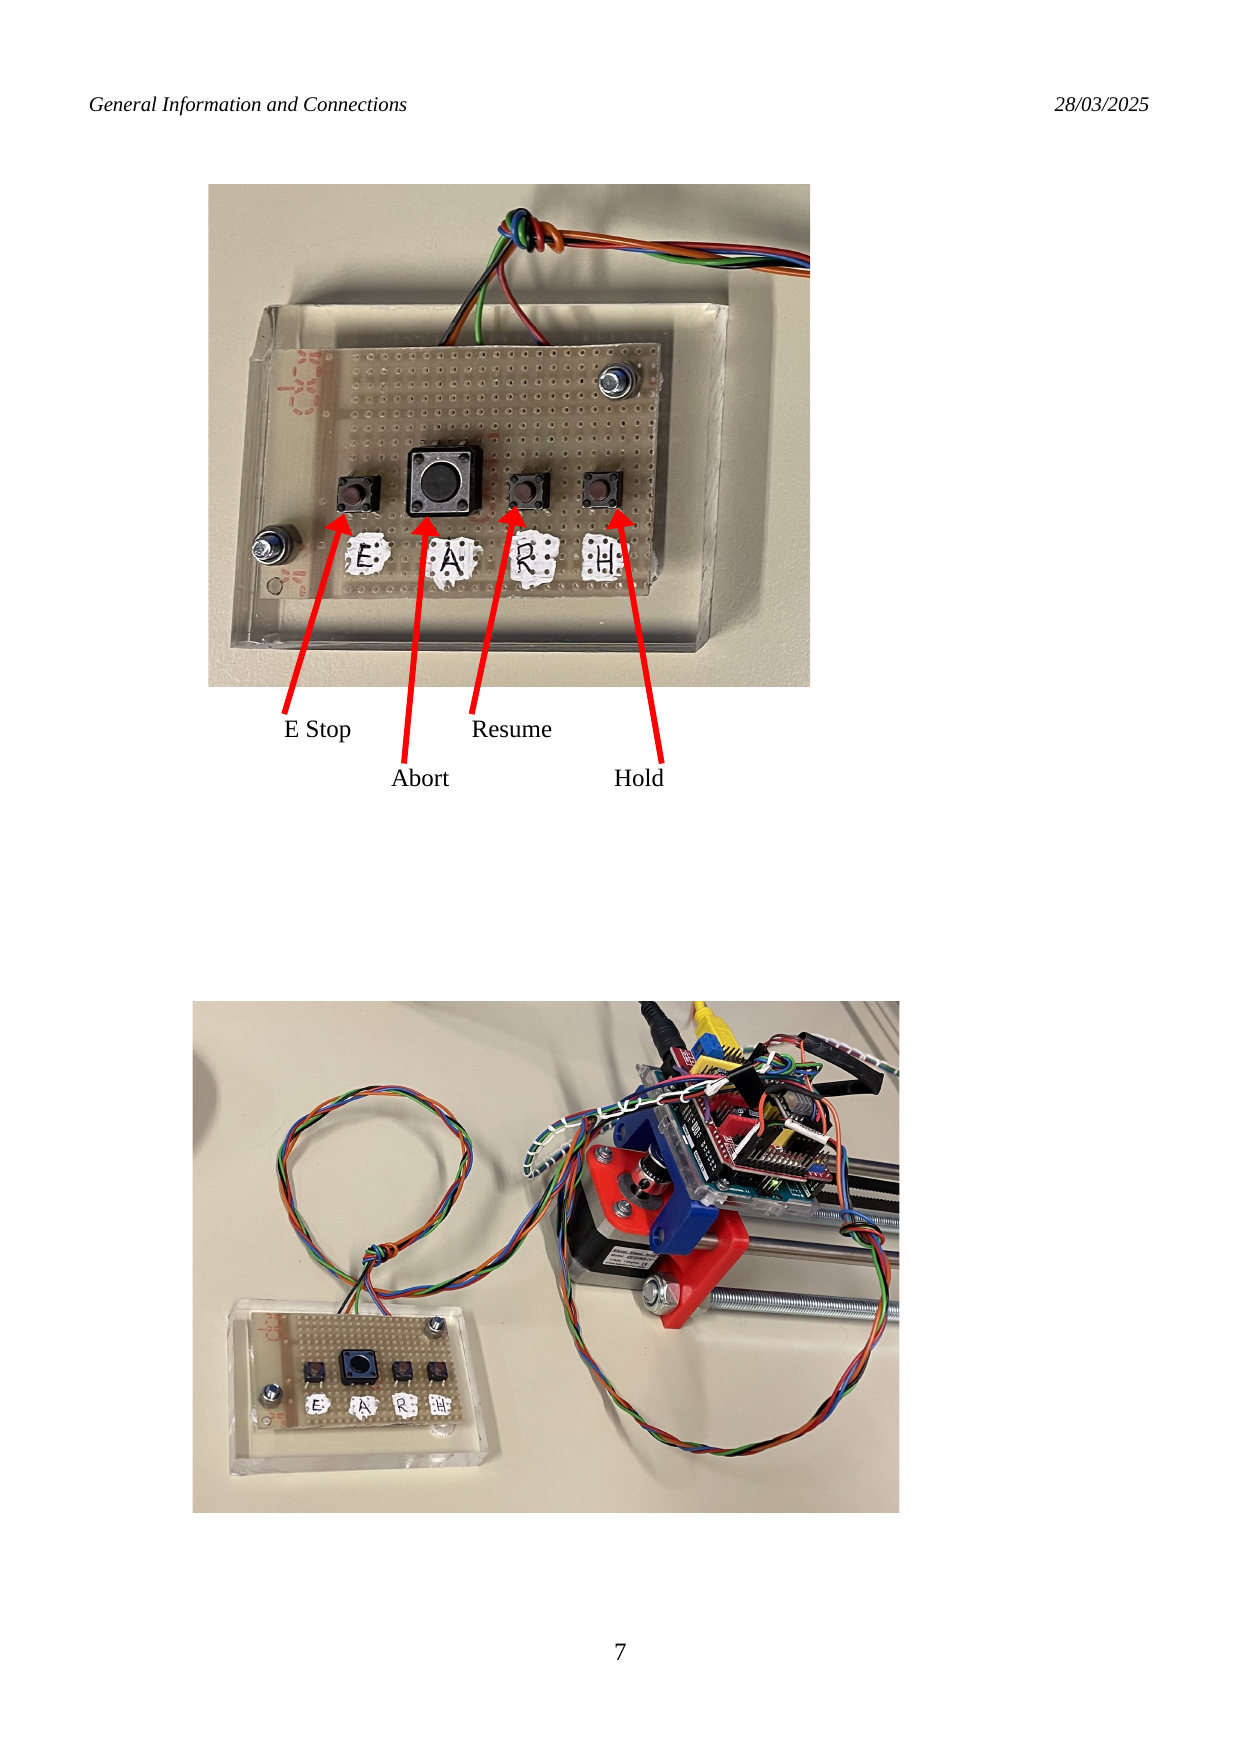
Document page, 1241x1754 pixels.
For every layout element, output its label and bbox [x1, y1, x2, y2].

picture [192, 1001, 900, 1513]
picture [208, 184, 811, 687]
